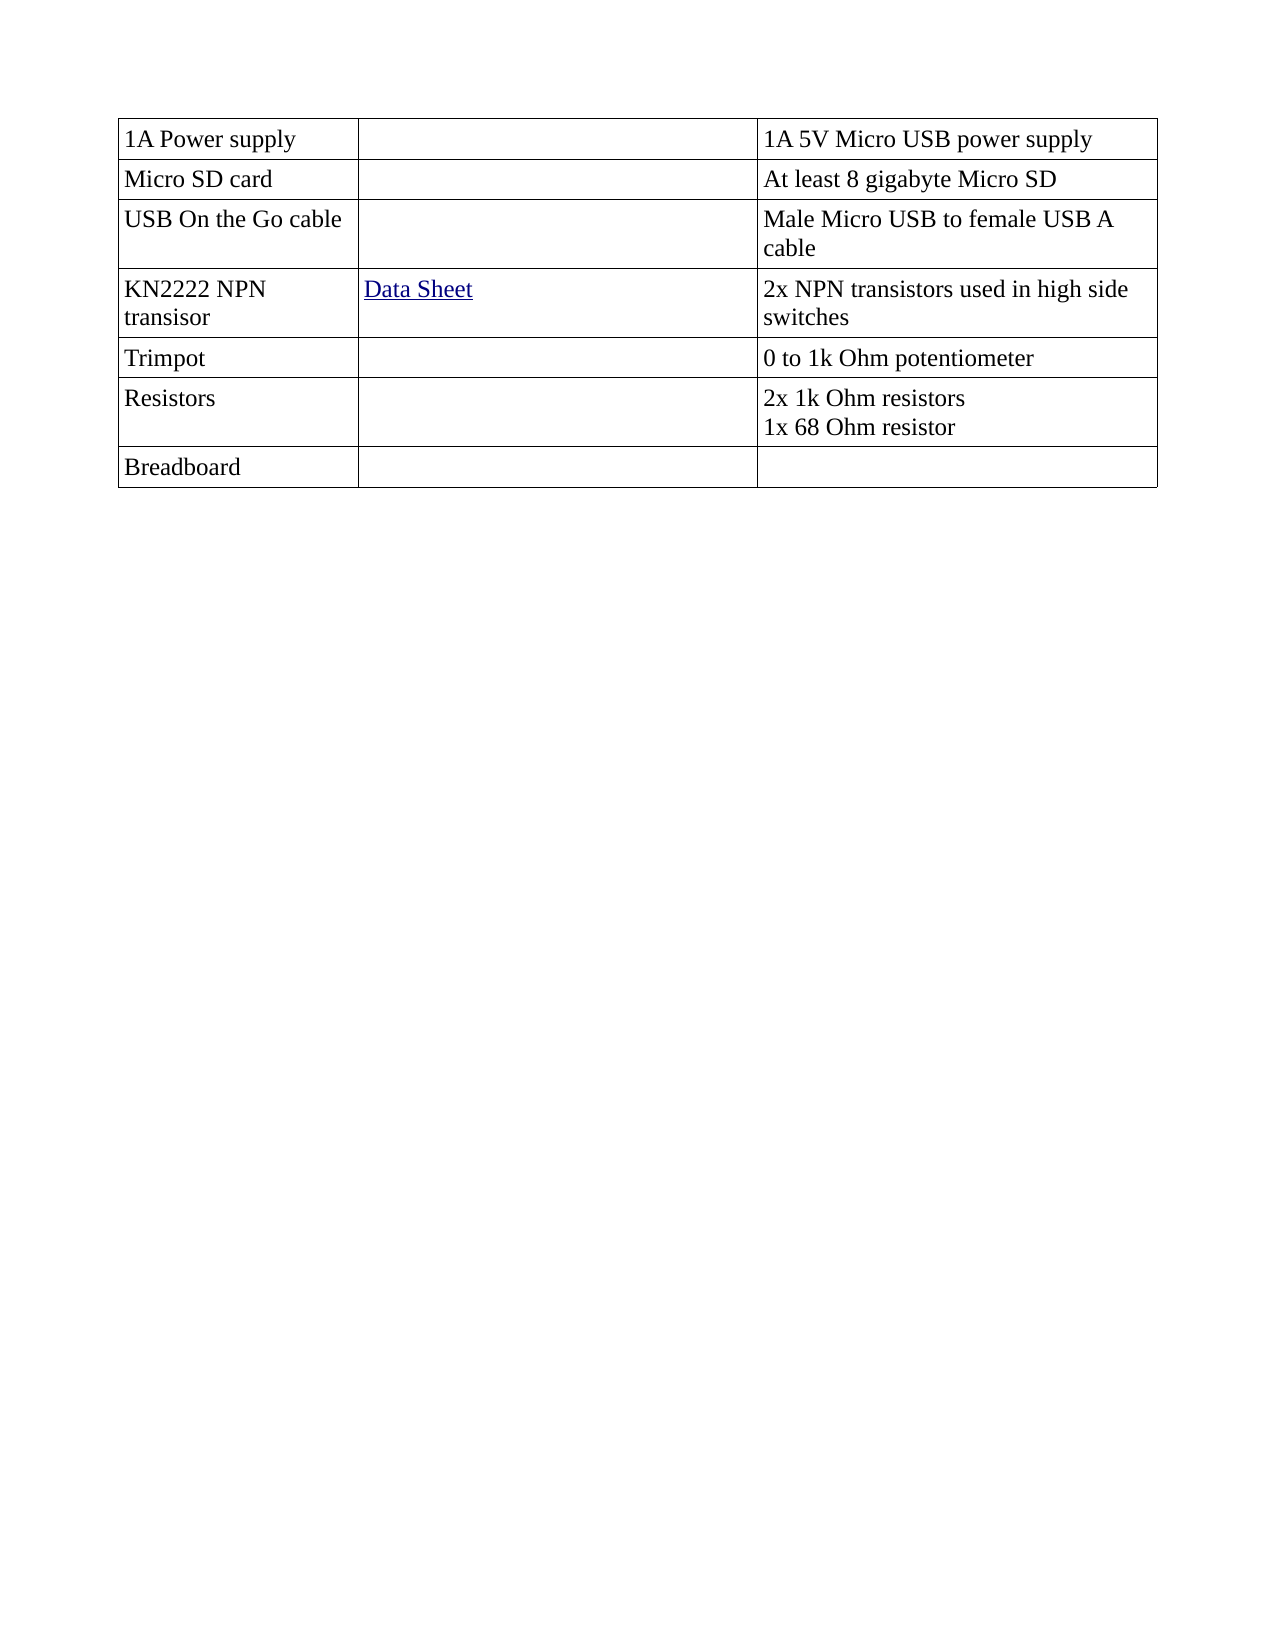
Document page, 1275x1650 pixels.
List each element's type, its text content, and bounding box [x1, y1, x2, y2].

table_cell Resistors [119, 378, 358, 446]
table_cell 0 to 1k Ohm potentiometer [758, 338, 1157, 377]
table_cell 2x NPN transistors used in high side switches [758, 269, 1157, 337]
table_cell [359, 338, 757, 377]
table_cell [359, 200, 757, 268]
table_cell [758, 447, 1157, 487]
table_cell 2x 1k Ohm resistors 1x 68 Ohm resistor [758, 378, 1157, 446]
table_cell Trimpot [119, 338, 358, 377]
table_cell At least 8 gigabyte Micro SD [758, 160, 1157, 199]
table_cell KN2222 NPN transisor [119, 269, 358, 337]
table_cell [359, 160, 757, 199]
table_cell 1A Power supply [119, 119, 358, 158]
table_cell Data Sheet [359, 269, 757, 337]
table_cell [359, 378, 757, 446]
table_cell [359, 119, 757, 158]
table_cell Micro SD card [119, 160, 358, 199]
table_cell USB On the Go cable [119, 200, 358, 268]
table_cell [359, 447, 757, 487]
table_cell Breadboard [119, 447, 358, 487]
table_cell 1A 5V Micro USB power supply [758, 119, 1157, 158]
table_cell Male Micro USB to female USB A cable [758, 200, 1157, 268]
